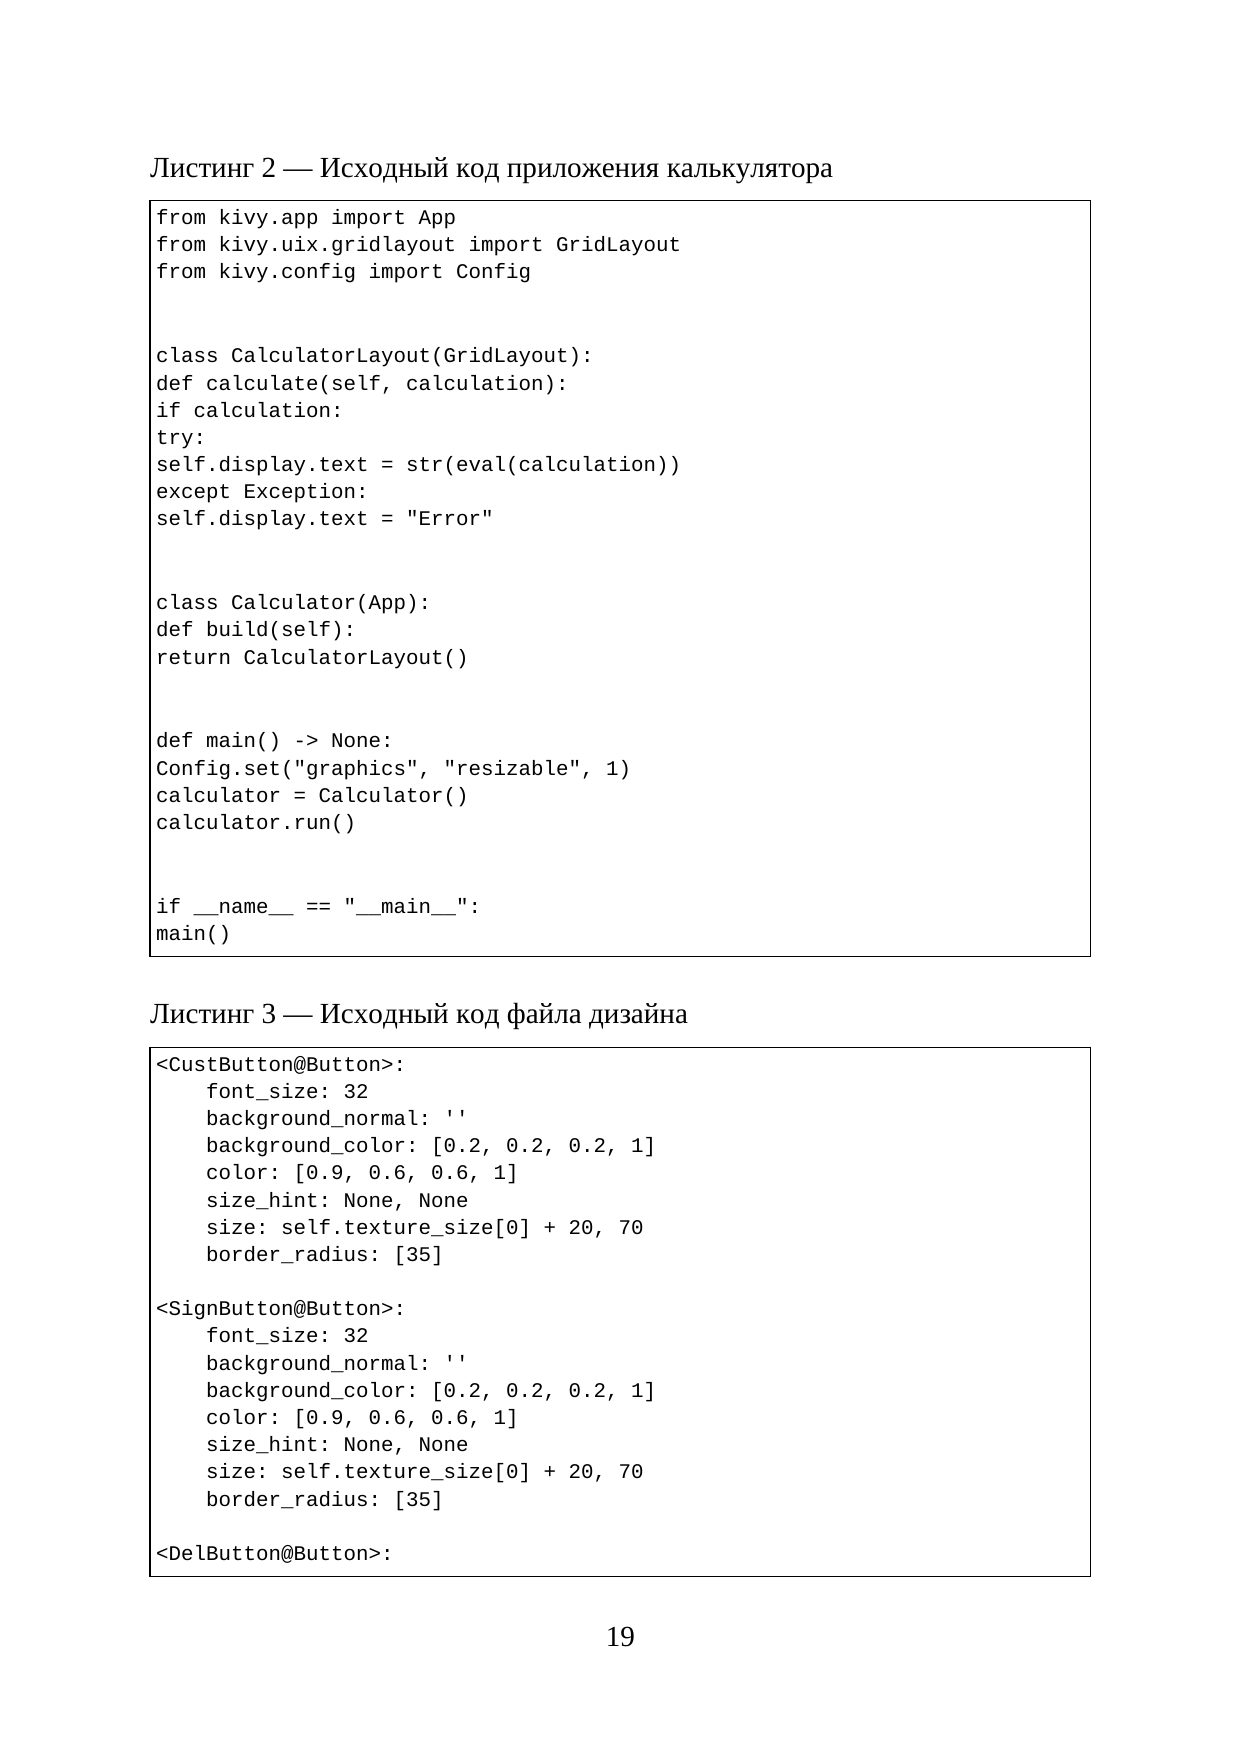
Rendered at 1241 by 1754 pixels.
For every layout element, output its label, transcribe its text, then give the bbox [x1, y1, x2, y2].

text Листинг 2 — Исходный код приложения калькулятора [150, 150, 1090, 183]
table_header from kivy.app import App from kivy.uix.gridlayout import GridLayout from kivy.config import Config class CalculatorLayout(GridLayout): def calculate(self, calculation): if calculation: try: self.display.text = str(eval(calculation)) except Exception: self.display.text = "Error" class Calculator(App): def build(self): return CalculatorLayout() def main() -> None: Config.set("graphics", "resizable", 1) calculator = Calculator() calculator.run() if __name__ == "__main__": main() [151, 201, 1090, 956]
text Листинг 3 — Исходный код файла дизайна [150, 997, 1090, 1030]
table_header <CustButton@Button>: font_size: 32 background_normal: '' background_color: [0.2, 0.2, 0.2, 1] color: [0.9, 0.6, 0.6, 1] size_hint: None, None size: self.texture_size[0] + 20, 70 border_radius: [35] <SignButton@Button>: font_size: 32 background_normal: '' background_color: [0.2, 0.2, 0.2, 1] color: [0.9, 0.6, 0.6, 1] size_hint: None, None size: self.texture_size[0] + 20, 70 border_radius: [35] <DelButton@Button>: [151, 1048, 1090, 1576]
